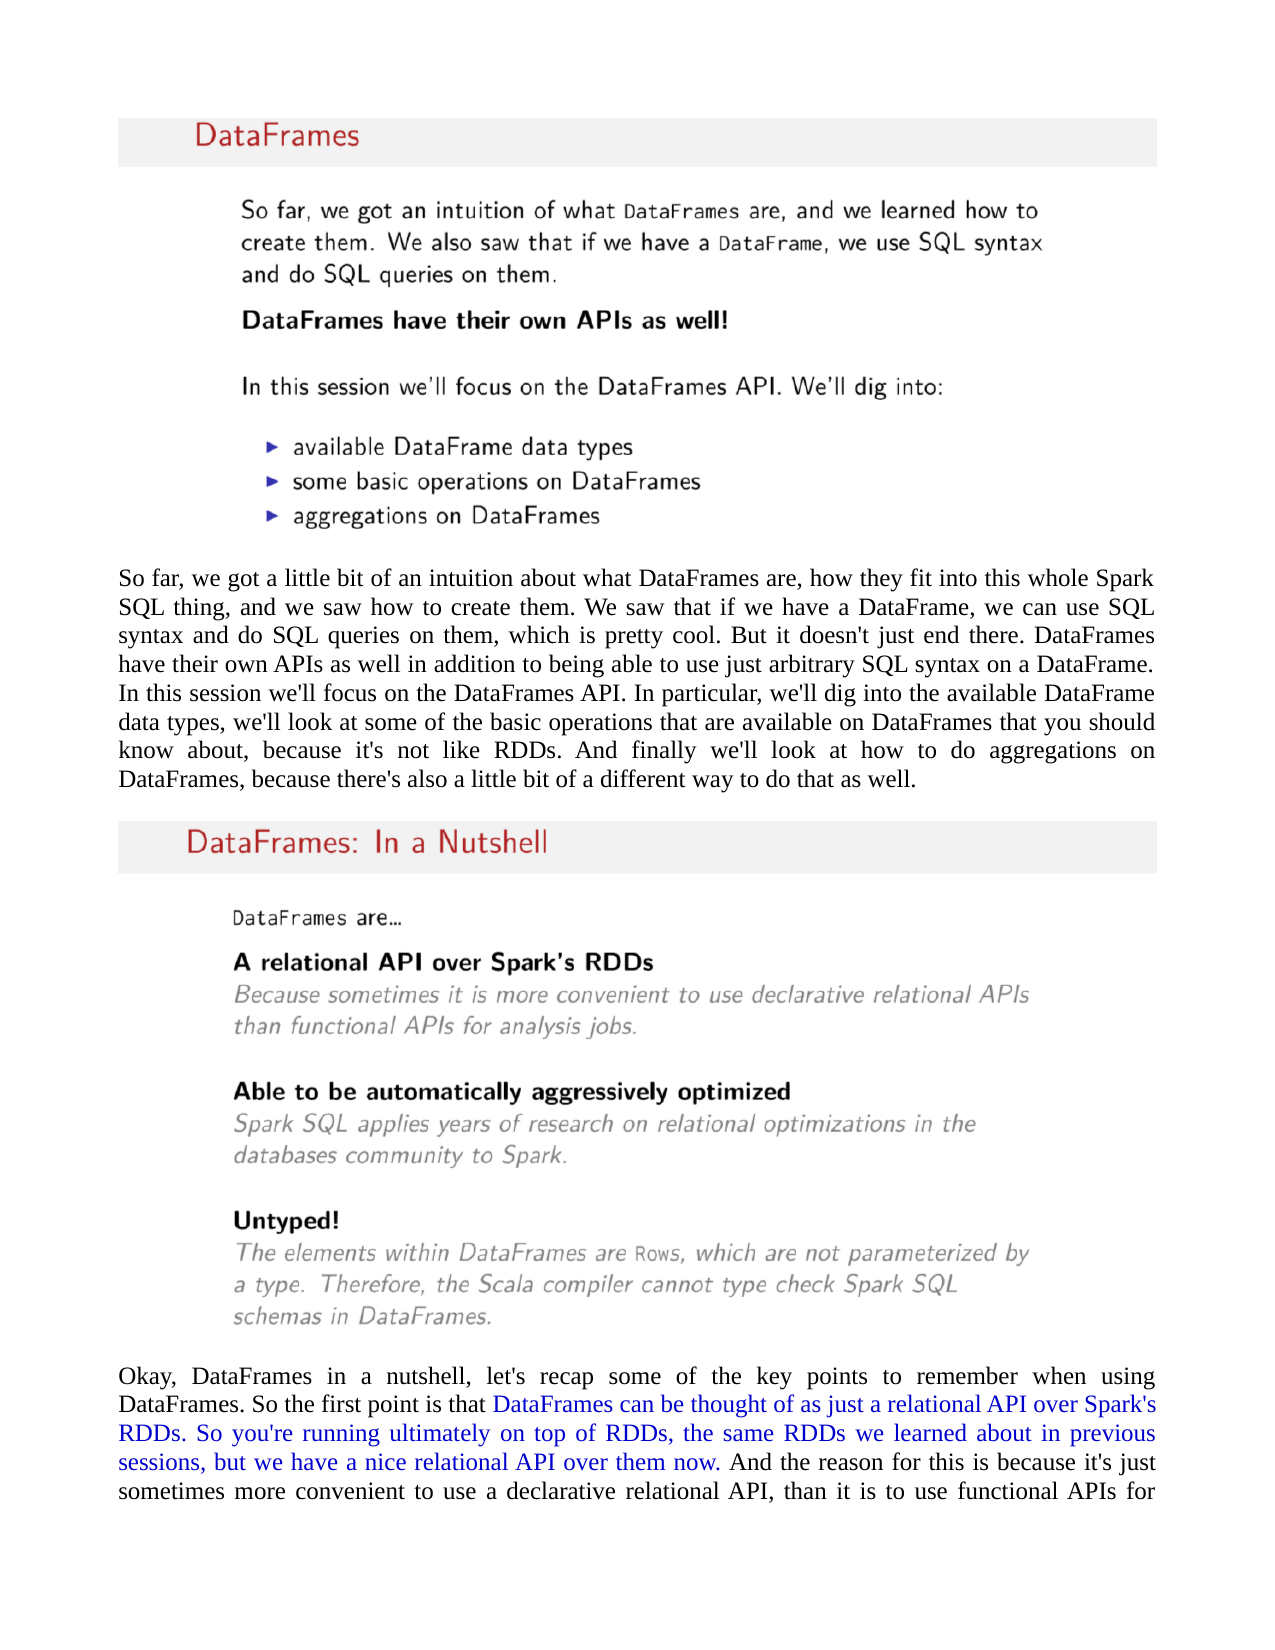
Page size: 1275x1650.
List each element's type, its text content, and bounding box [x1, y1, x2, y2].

text So far, we got a little bit of an intuition about what DataFrames are, how they fit into this whole Spark SQL thing, and we saw how to create them. We saw that if we have a DataFrame, we can use SQL syntax and do SQL queries on them, which is pretty cool. But it doesn't just end there. DataFrames have their own APIs as well in addition to being able to use just arbitrary SQL syntax on a DataFrame. In this session we'll focus on the DataFrames API. In particular, we'll dig into the available DataFrame data types, we'll look at some of the basic operations that are available on DataFrames that you should know about, because it's not like RDDs. And finally we'll look at how to do aggregations on DataFrames, because there's also a little bit of a different way to do that as well. [118, 563, 1157, 793]
picture [118, 118, 1157, 535]
picture [118, 821, 1157, 1332]
text Okay, DataFrames in a nutshell, let's recap some of the key points to remember when using DataFrames. So the first point is that DataFrames can be thought of as just a relational API over Spark's RDDs. So you're running ultimately on top of RDDs, the same RDDs we learned about in previous sessions, but we have a nice relational API over them now. And the reason for this is because it's just sometimes more convenient to use a declarative relational API, than it is to use functional APIs for [118, 1361, 1157, 1504]
